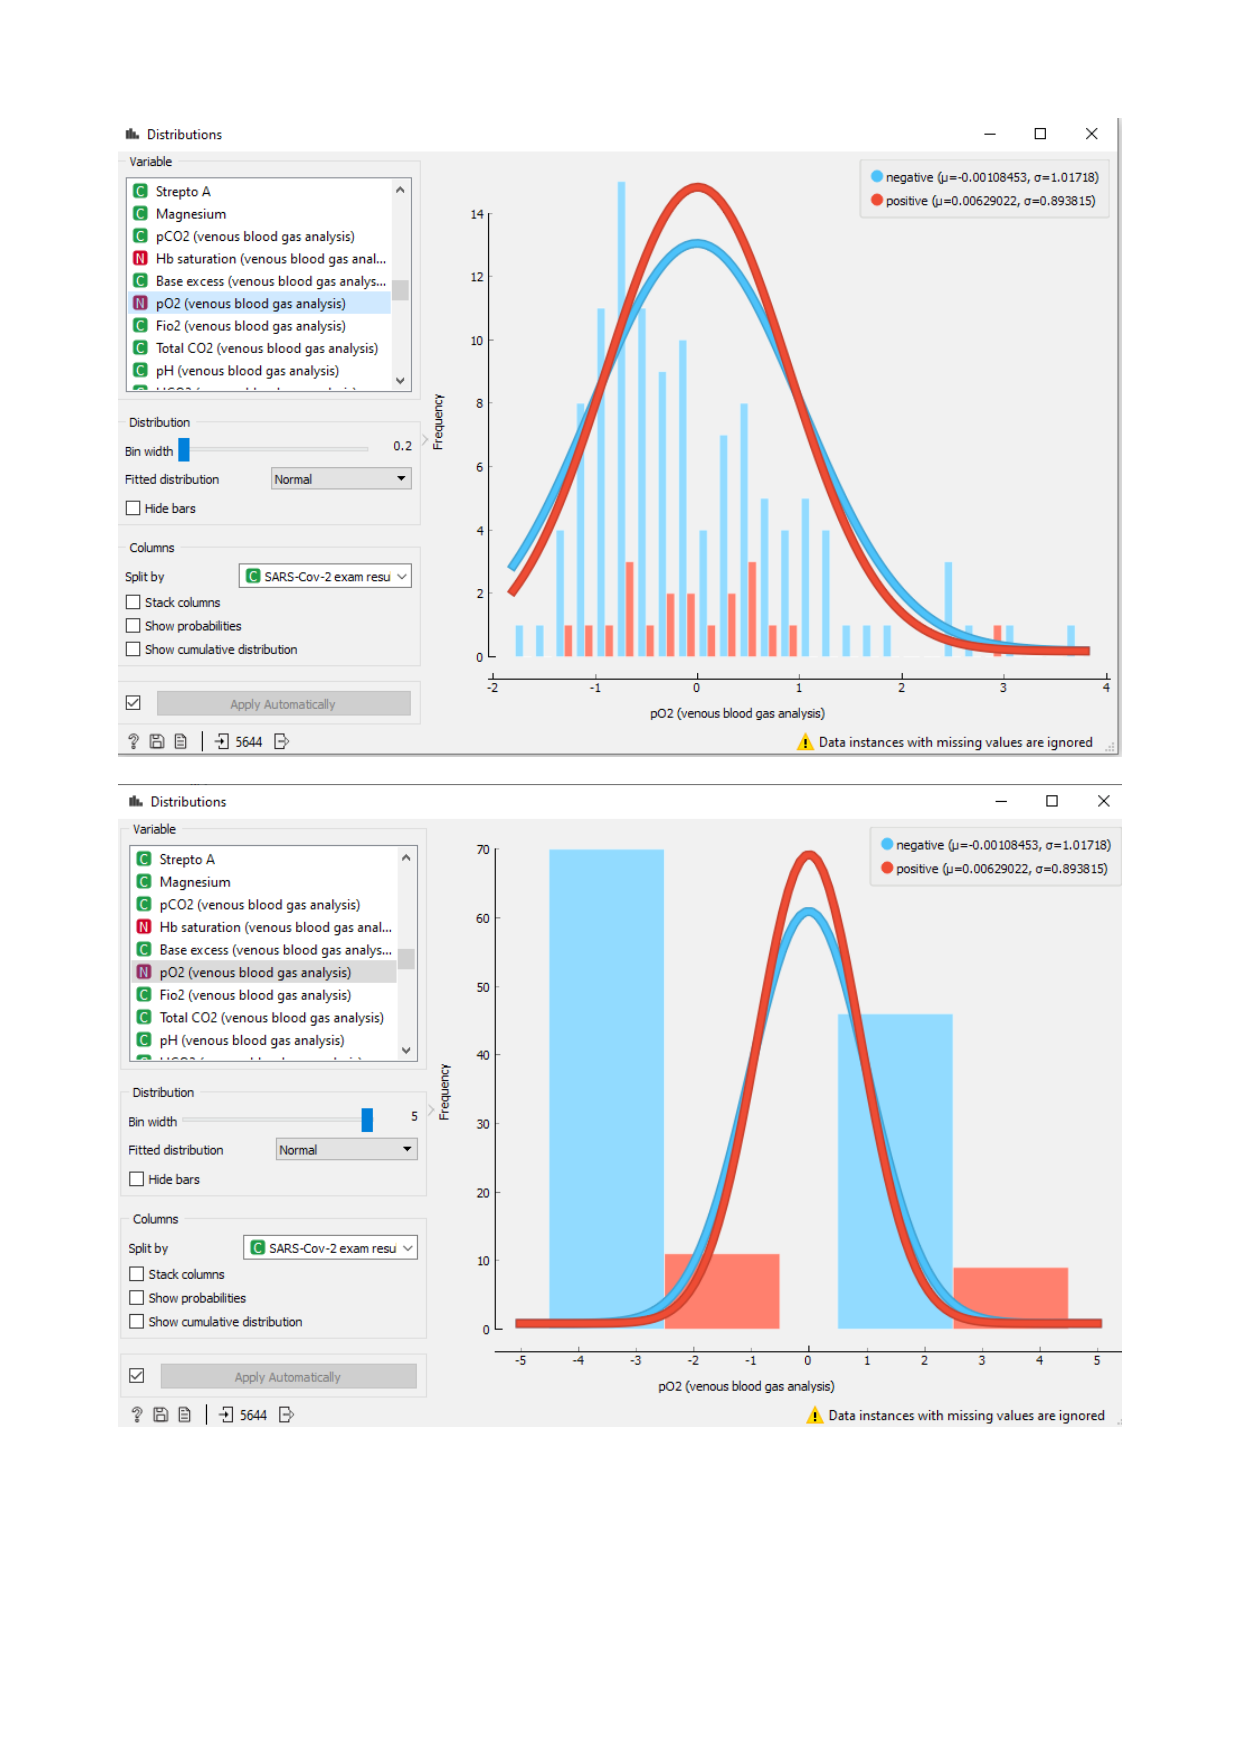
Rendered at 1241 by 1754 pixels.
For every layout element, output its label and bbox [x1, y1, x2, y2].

picture [118, 118, 1122, 757]
picture [118, 784, 1122, 1427]
